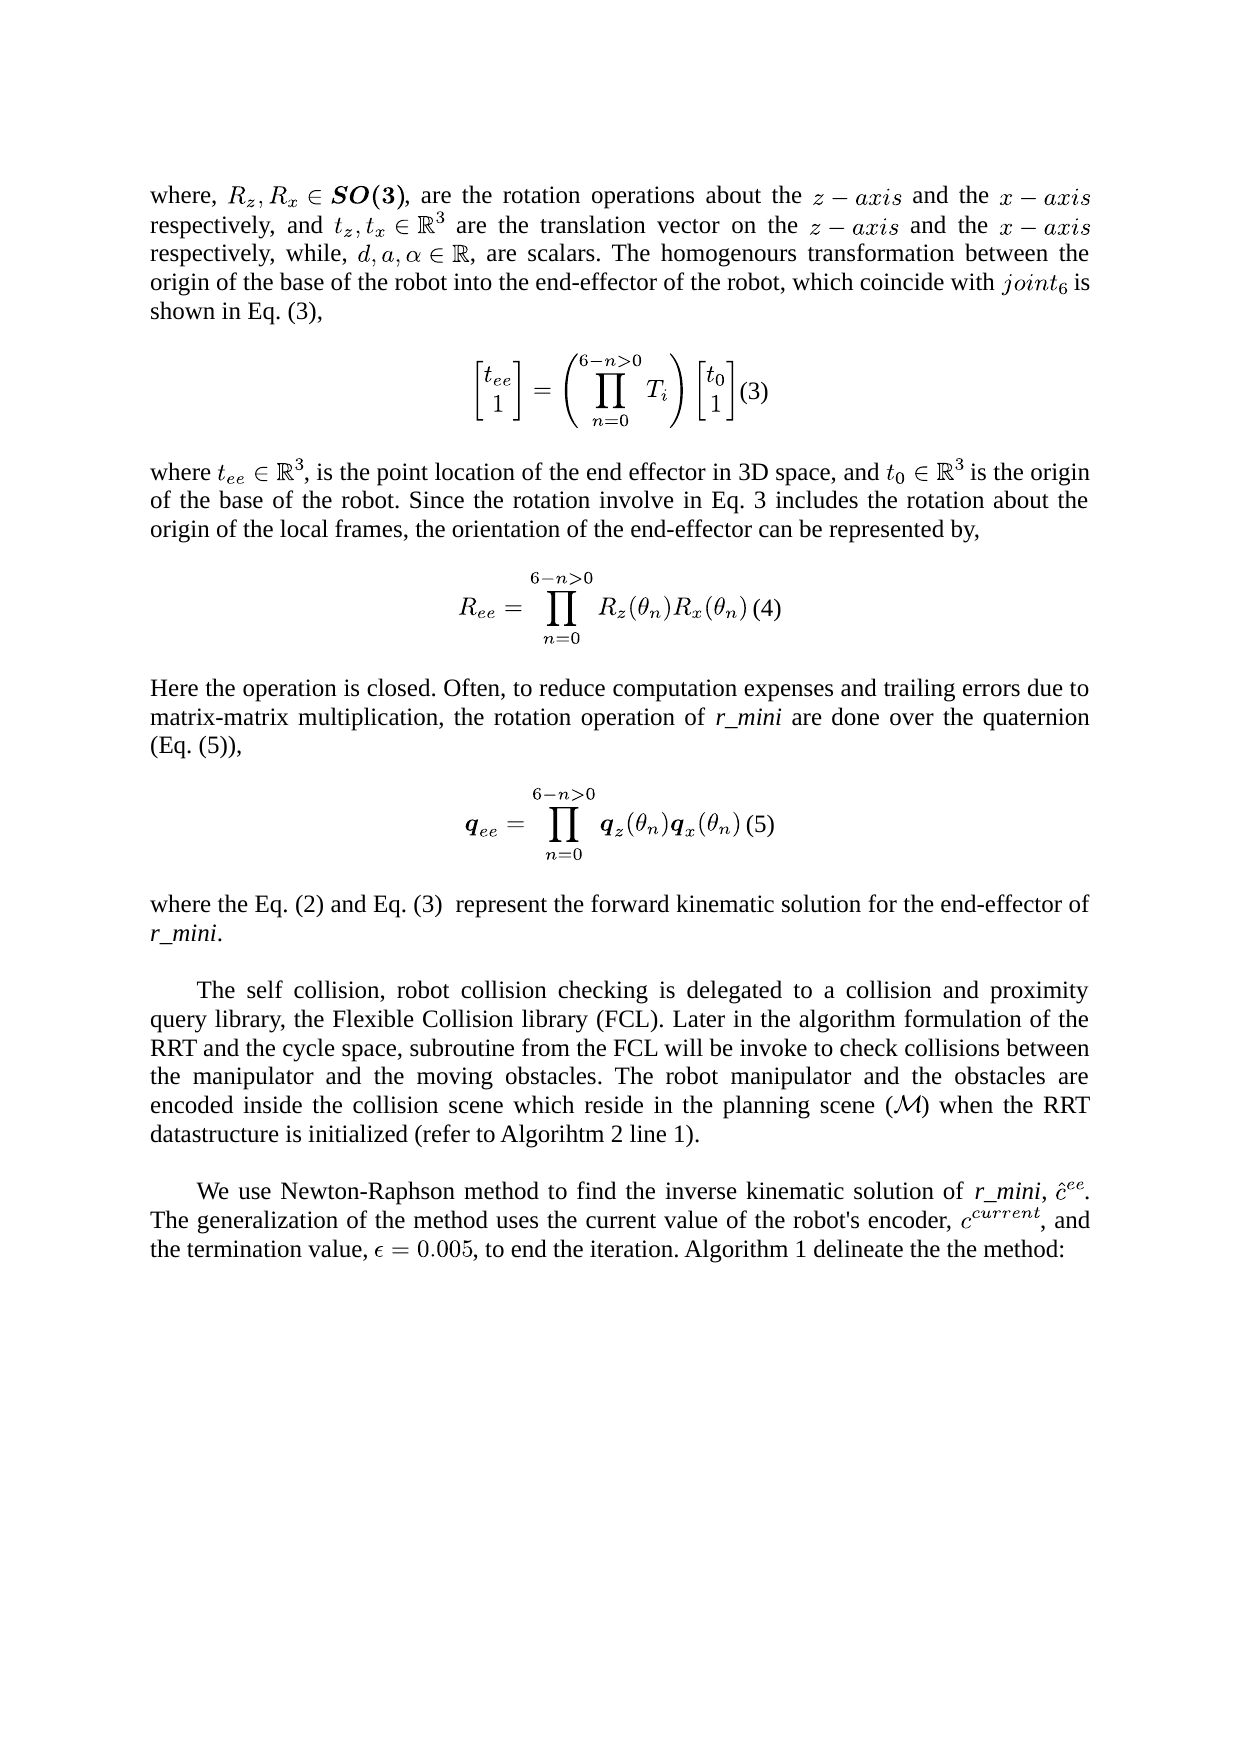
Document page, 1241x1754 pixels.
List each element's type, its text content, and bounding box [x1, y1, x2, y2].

text [150, 353, 576, 428]
text (4) [578, 572, 1090, 644]
text where the Eq. (2) and Eq. (3) represent the forward kinematic solution for the end-effector of r_mini. [150, 889, 1090, 946]
text [150, 788, 546, 860]
text (5) [581, 788, 1090, 860]
text Here the operation is closed. Often, to reduce computation expenses and trailing errors due to matrix-matrix multiplication, the rotation operation of r_mini are done over the quaternion (Eq. (5)), [150, 673, 1090, 759]
text We use Newton-Raphson method to find the inverse kinematic solution of r_mini, . The generalization of the method uses the current value of the robot's encoder, , and the termination value, , to end the iteration. Algorithm 1 delineate the the method: [150, 1176, 1090, 1263]
text The self collision, robot collision checking is delegated to a collision and proximity query library, the Flexible Collision library (FCL). Later in the algorithm formulation of the RRT and the cycle space, subroutine from the FCL will be invoke to check collisions between the manipulator and the moving obstacles. The robot manipulator and the obstacles are encoded inside the collision scene which reside in the planning scene () when the RRT datastructure is initialized (refer to Algorihtm 2 line 1). [150, 975, 1090, 1148]
text [150, 572, 544, 644]
text where, , are the rotation operations about the and the respectively, and are the translation vector on the and the respectively, while, , are scalars. The homogenours transformation between the origin of the base of the robot into the end-effector of the robot, which coincide with is shown in Eq. (3), [150, 180, 1090, 325]
text (3) [672, 353, 1090, 428]
text where , is the point location of the end effector in 3D space, and is the origin of the base of the robot. Since the rotation involve in Eq. 3 includes the rotation about the origin of the local frames, the orientation of the end-effector can be represented by, [150, 457, 1090, 543]
